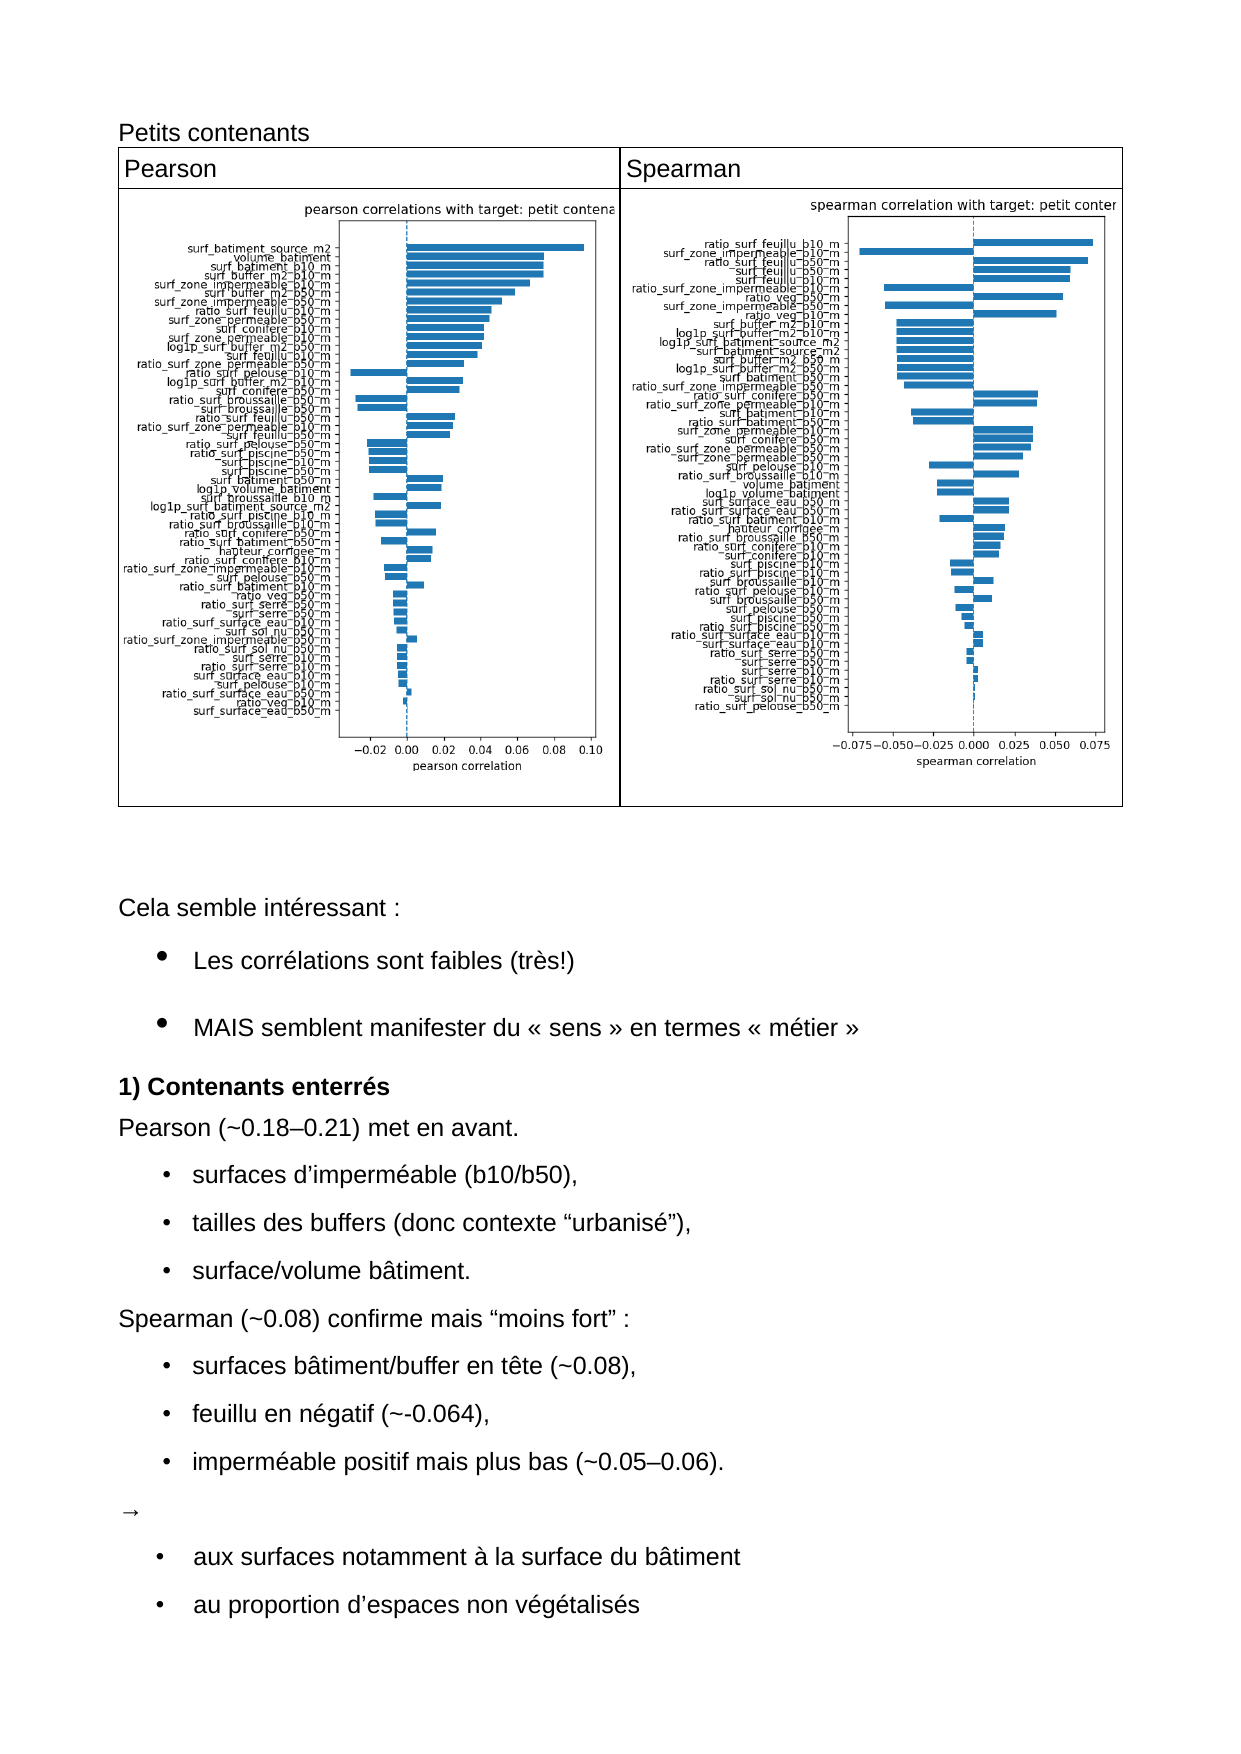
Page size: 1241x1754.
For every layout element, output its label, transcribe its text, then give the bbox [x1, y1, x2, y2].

picture [625, 195, 1117, 772]
text Pearson (~0.18–0.21) met en avant. [118, 1113, 1122, 1142]
text Spearman (~0.08) confirme mais “moins fort” : [118, 1303, 1122, 1332]
subtitle 1) Contenants enterrés [118, 1072, 1122, 1100]
list imperméable positif mais plus bas (~0.05–0.06). [162, 1447, 1122, 1475]
list feuillu en négatif (~-0.064), [162, 1399, 1122, 1428]
list surfaces bâtiment/buffer en tête (~0.08), [162, 1351, 1122, 1380]
list surfaces d’imperméable (b10/b50), [162, 1160, 1122, 1189]
list aux surfaces notamment à la surface du bâtiment [156, 1542, 1122, 1571]
table_cell [621, 189, 1122, 806]
table_cell [119, 189, 619, 806]
list tailles des buffers (donc contexte “urbanisé”), [162, 1208, 1122, 1237]
text Petits contenants [118, 118, 1122, 147]
text Cela semble intéressant : [118, 893, 1122, 922]
text → [118, 1494, 1122, 1523]
table_header Spearman [621, 148, 1122, 188]
list surface/volume bâtiment. [162, 1256, 1122, 1285]
subtitle Les corrélations sont faibles (très!) [156, 943, 1122, 977]
table_header Pearson [119, 148, 619, 188]
list au proportion d’espaces non végétalisés [156, 1589, 1122, 1618]
picture [123, 195, 615, 771]
subtitle MAIS semblent manifester du « sens » en termes « métier » [156, 1010, 1122, 1044]
